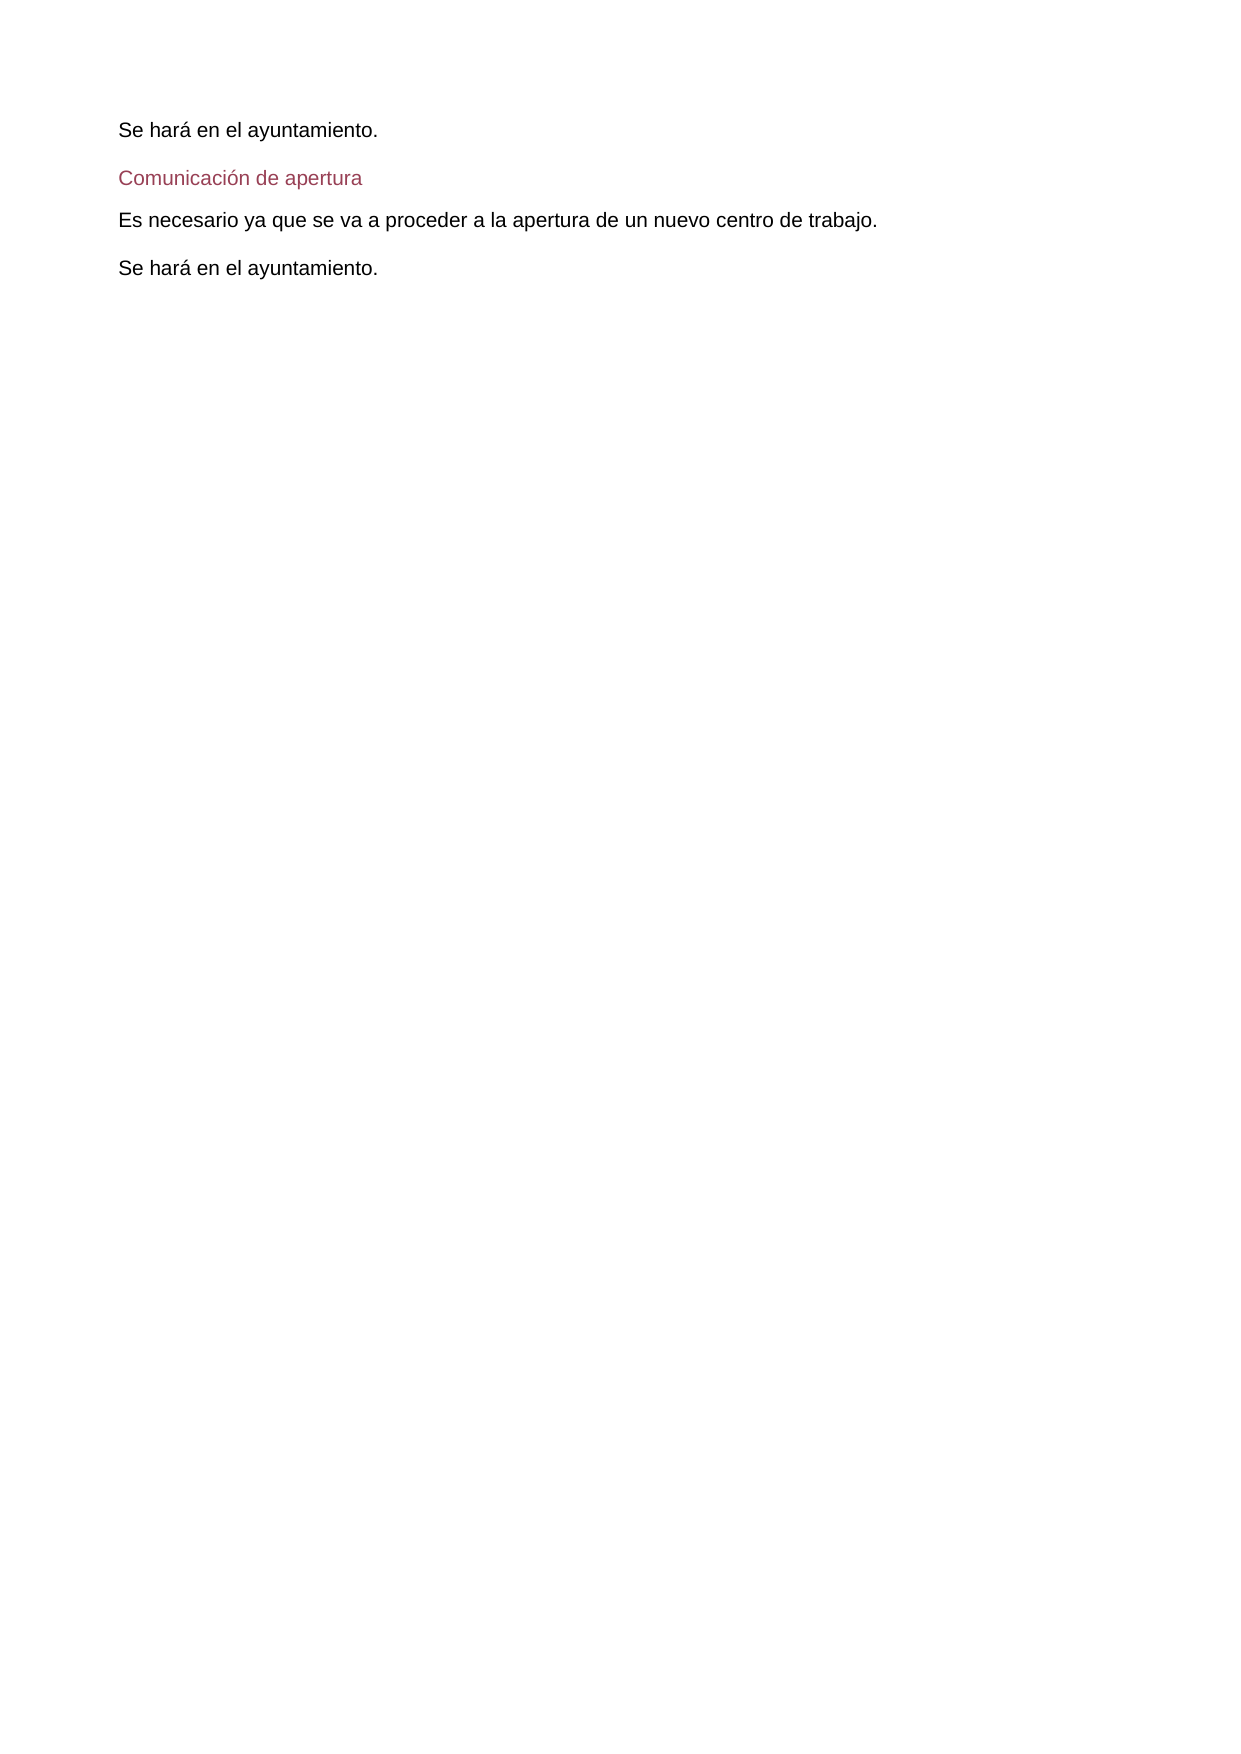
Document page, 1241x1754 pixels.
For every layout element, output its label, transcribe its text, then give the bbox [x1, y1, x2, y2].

text Comunicación de apertura [118, 166, 1122, 190]
text Se hará en el ayuntamiento. [118, 118, 1122, 142]
text Se hará en el ayuntamiento. [118, 256, 1122, 280]
text Es necesario ya que se va a proceder a la apertura de un nuevo centro de trabajo. [118, 208, 1122, 232]
